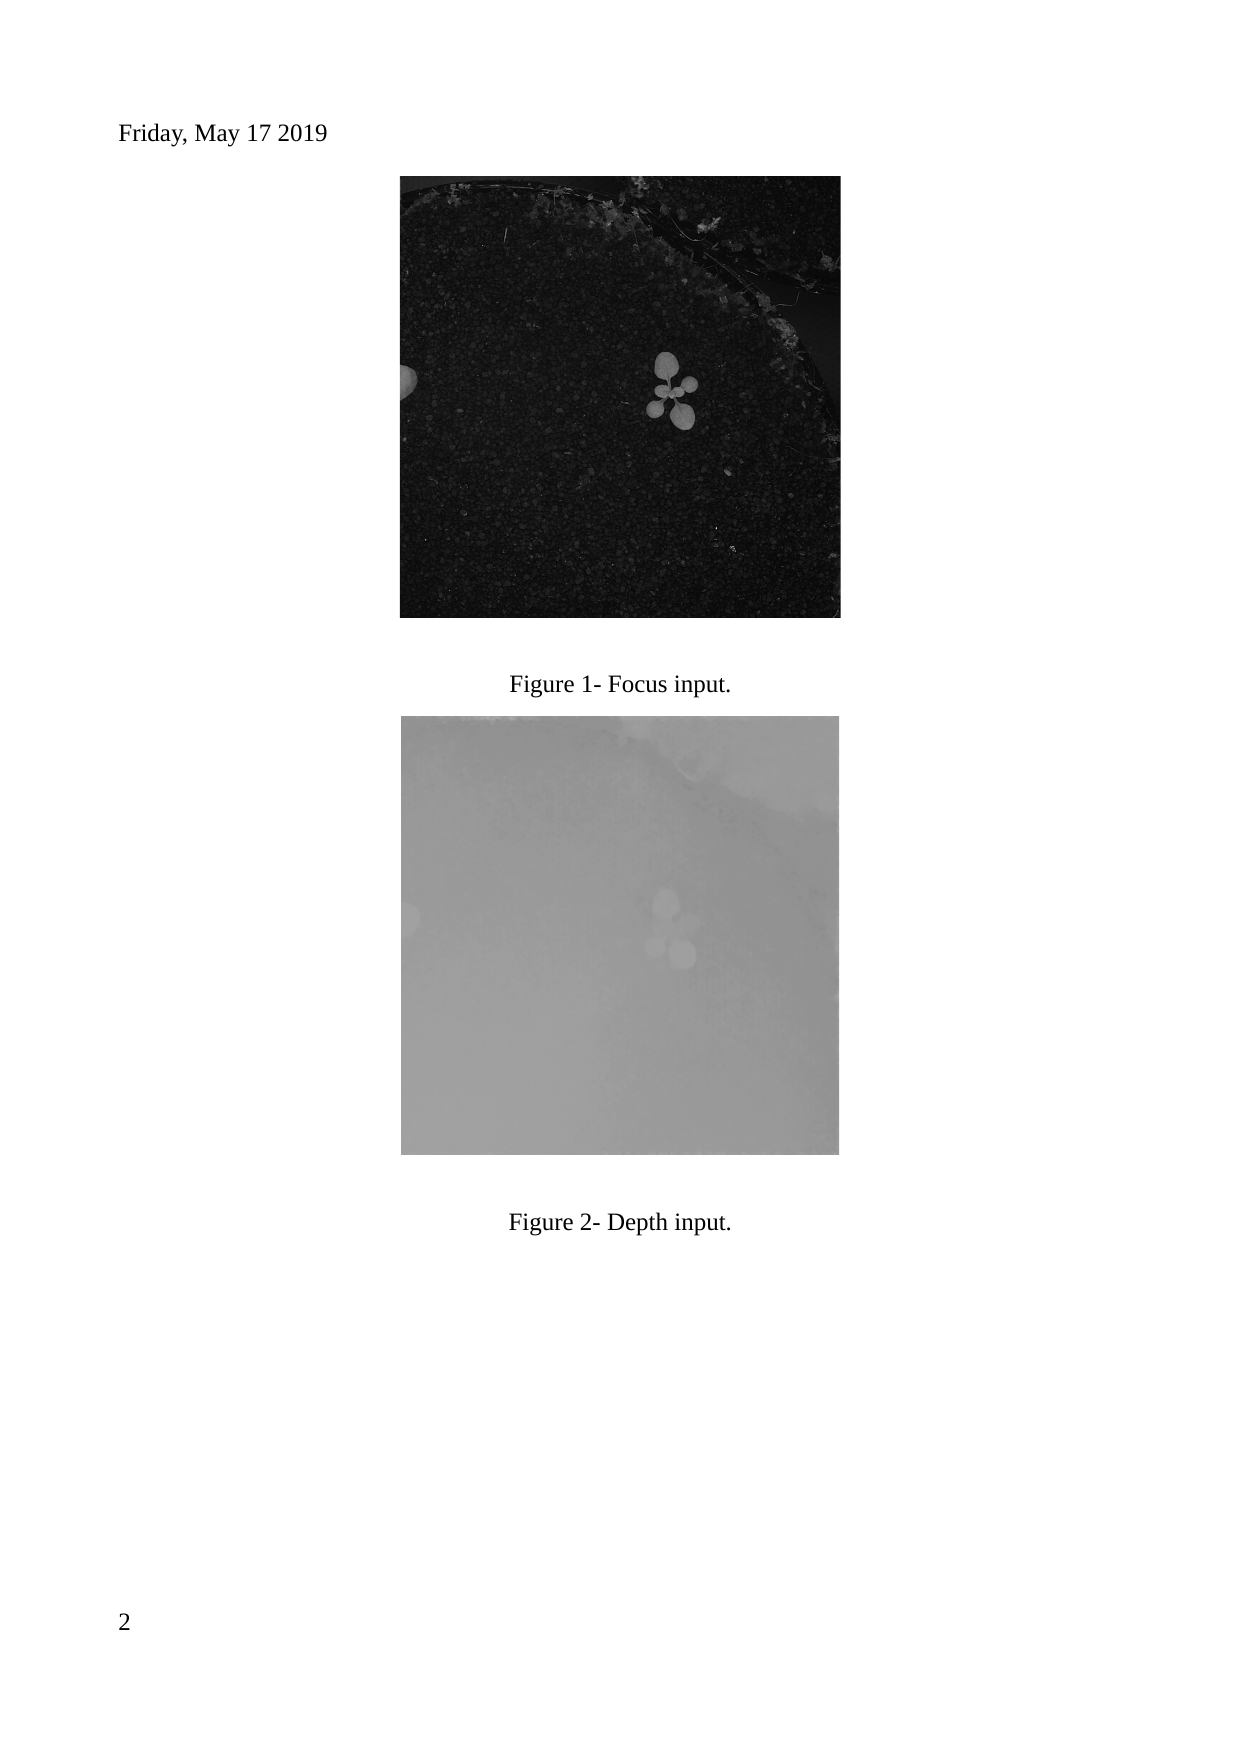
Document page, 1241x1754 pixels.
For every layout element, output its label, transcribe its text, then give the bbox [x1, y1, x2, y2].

picture [401, 716, 840, 1155]
picture [399, 176, 841, 618]
text Figure 1- Focus input. [118, 669, 1122, 698]
text Figure 2- Depth input. [118, 1207, 1122, 1236]
